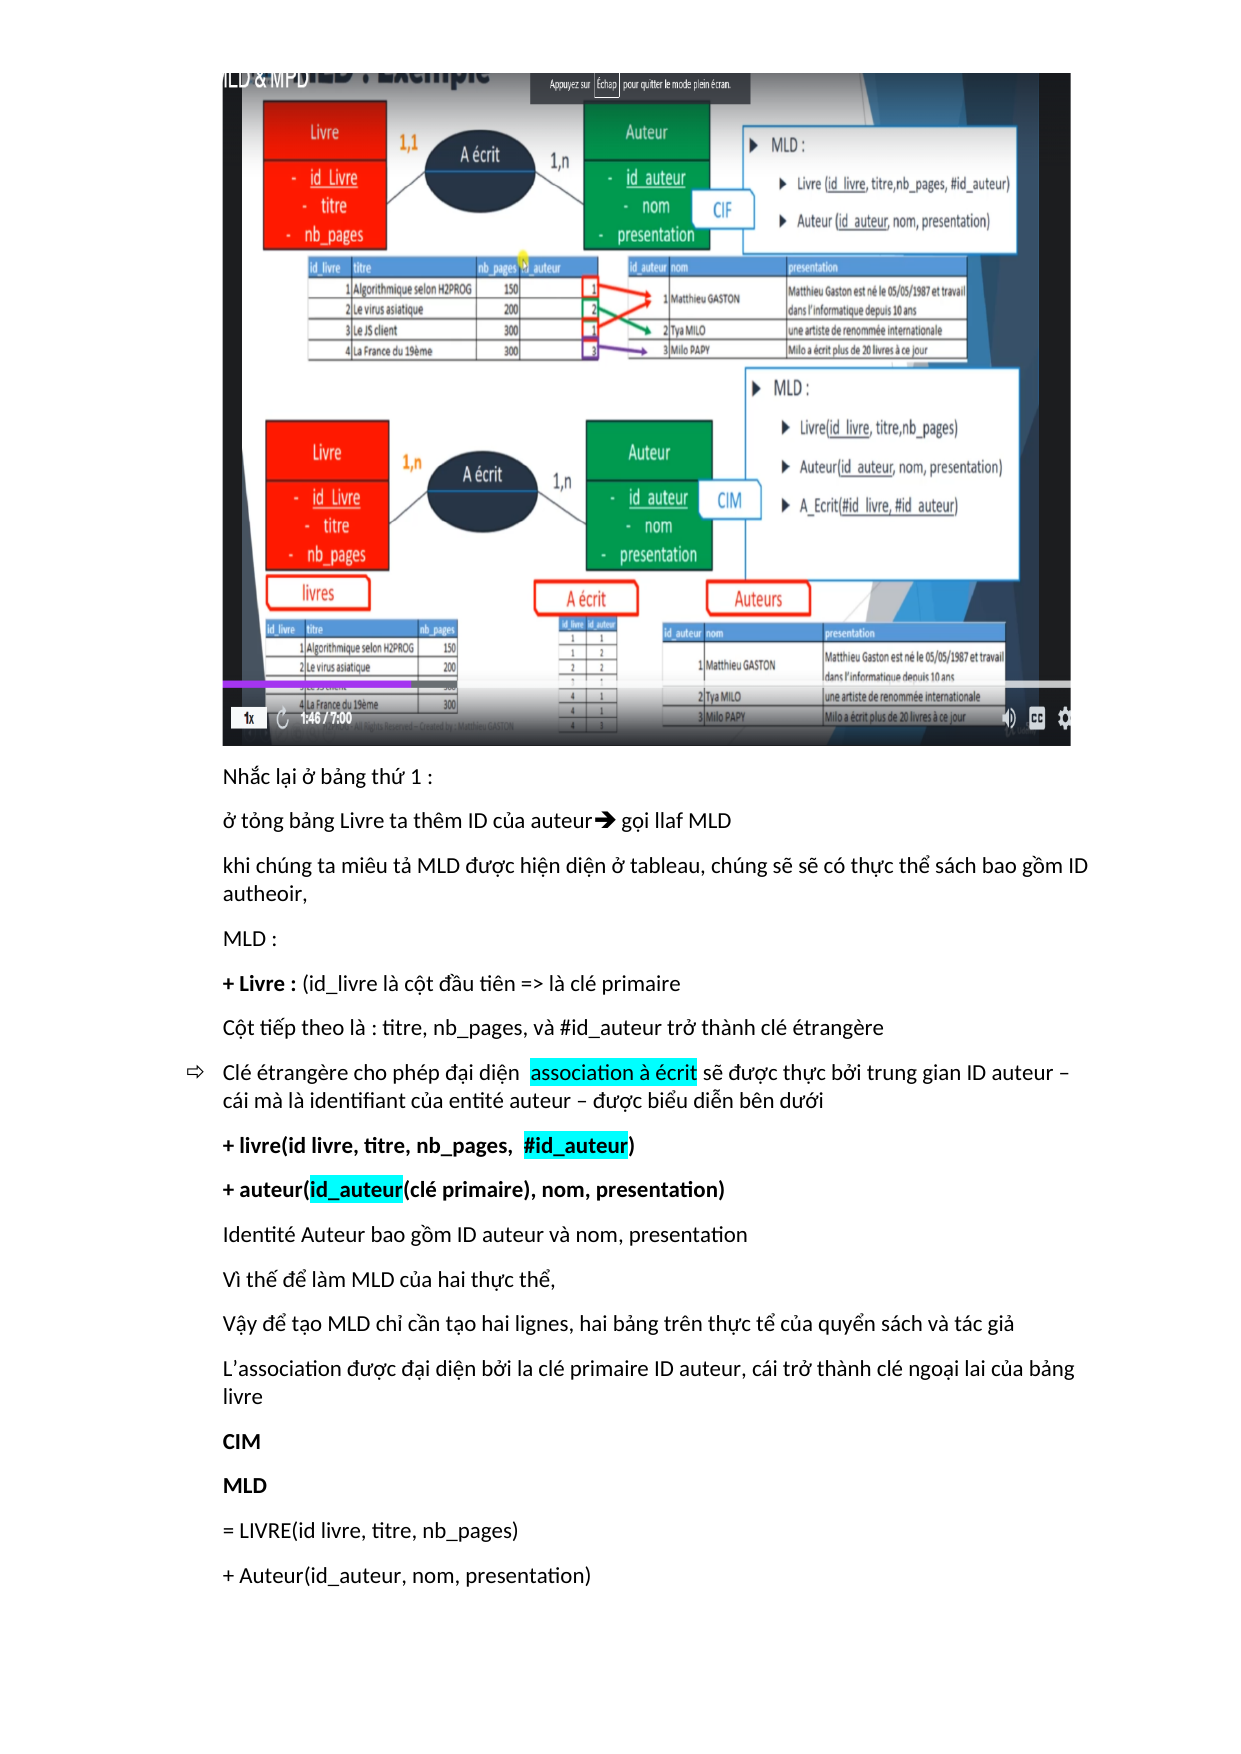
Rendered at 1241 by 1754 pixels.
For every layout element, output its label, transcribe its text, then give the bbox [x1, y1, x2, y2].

list Vậy để tạo MLD chỉ cần tạo hai lignes, hai bảng trên thực tể của quyển sách và tác giả [223, 1309, 1093, 1337]
list Clé étrangère cho phép đại diện association à écrit sẽ được thực bởi trung gian ID auteur – cái mà là identifiant của entité auteur – được biểu diễn bên dưới [185, 1058, 1093, 1114]
list = LIVRE(id livre, titre, nb_pages) [223, 1516, 1093, 1544]
list MLD : [223, 924, 1093, 952]
list + Auteur(id_auteur, nom, presentation) [223, 1561, 1093, 1589]
list MLD [223, 1472, 1093, 1499]
list Cột tiếp theo là : titre, nb_pages, và #id_auteur trở thành clé étrangère [223, 1013, 1093, 1041]
list + auteur(id_auteur(clé primaire), nom, presentation) [223, 1175, 1093, 1203]
list + livre(id livre, titre, nb_pages, #id_auteur) [223, 1131, 1093, 1159]
list CIM [223, 1427, 1093, 1455]
list + Livre : (id_livre là cột đầu tiên => là clé primaire [223, 969, 1093, 997]
list ở tỏng bảng Livre ta thêm ID của auteur gọi llaf MLD [223, 807, 1093, 834]
list Vì thế để làm MLD của hai thực thể, [223, 1265, 1093, 1293]
list khi chúng ta miêu tả MLD được hiện diện ở tableau, chúng sẽ sẽ có thực thể sách bao gồm ID autheoir, [223, 851, 1093, 907]
list Nhắc lại ở bảng thứ 1 : [223, 762, 1093, 790]
list L’association được đại diện bởi la clé primaire ID auteur, cái trở thành clé ngoại lai của bảng livre [223, 1354, 1093, 1410]
list Identité Auteur bao gồm ID auteur và nom, presentation [223, 1220, 1093, 1248]
